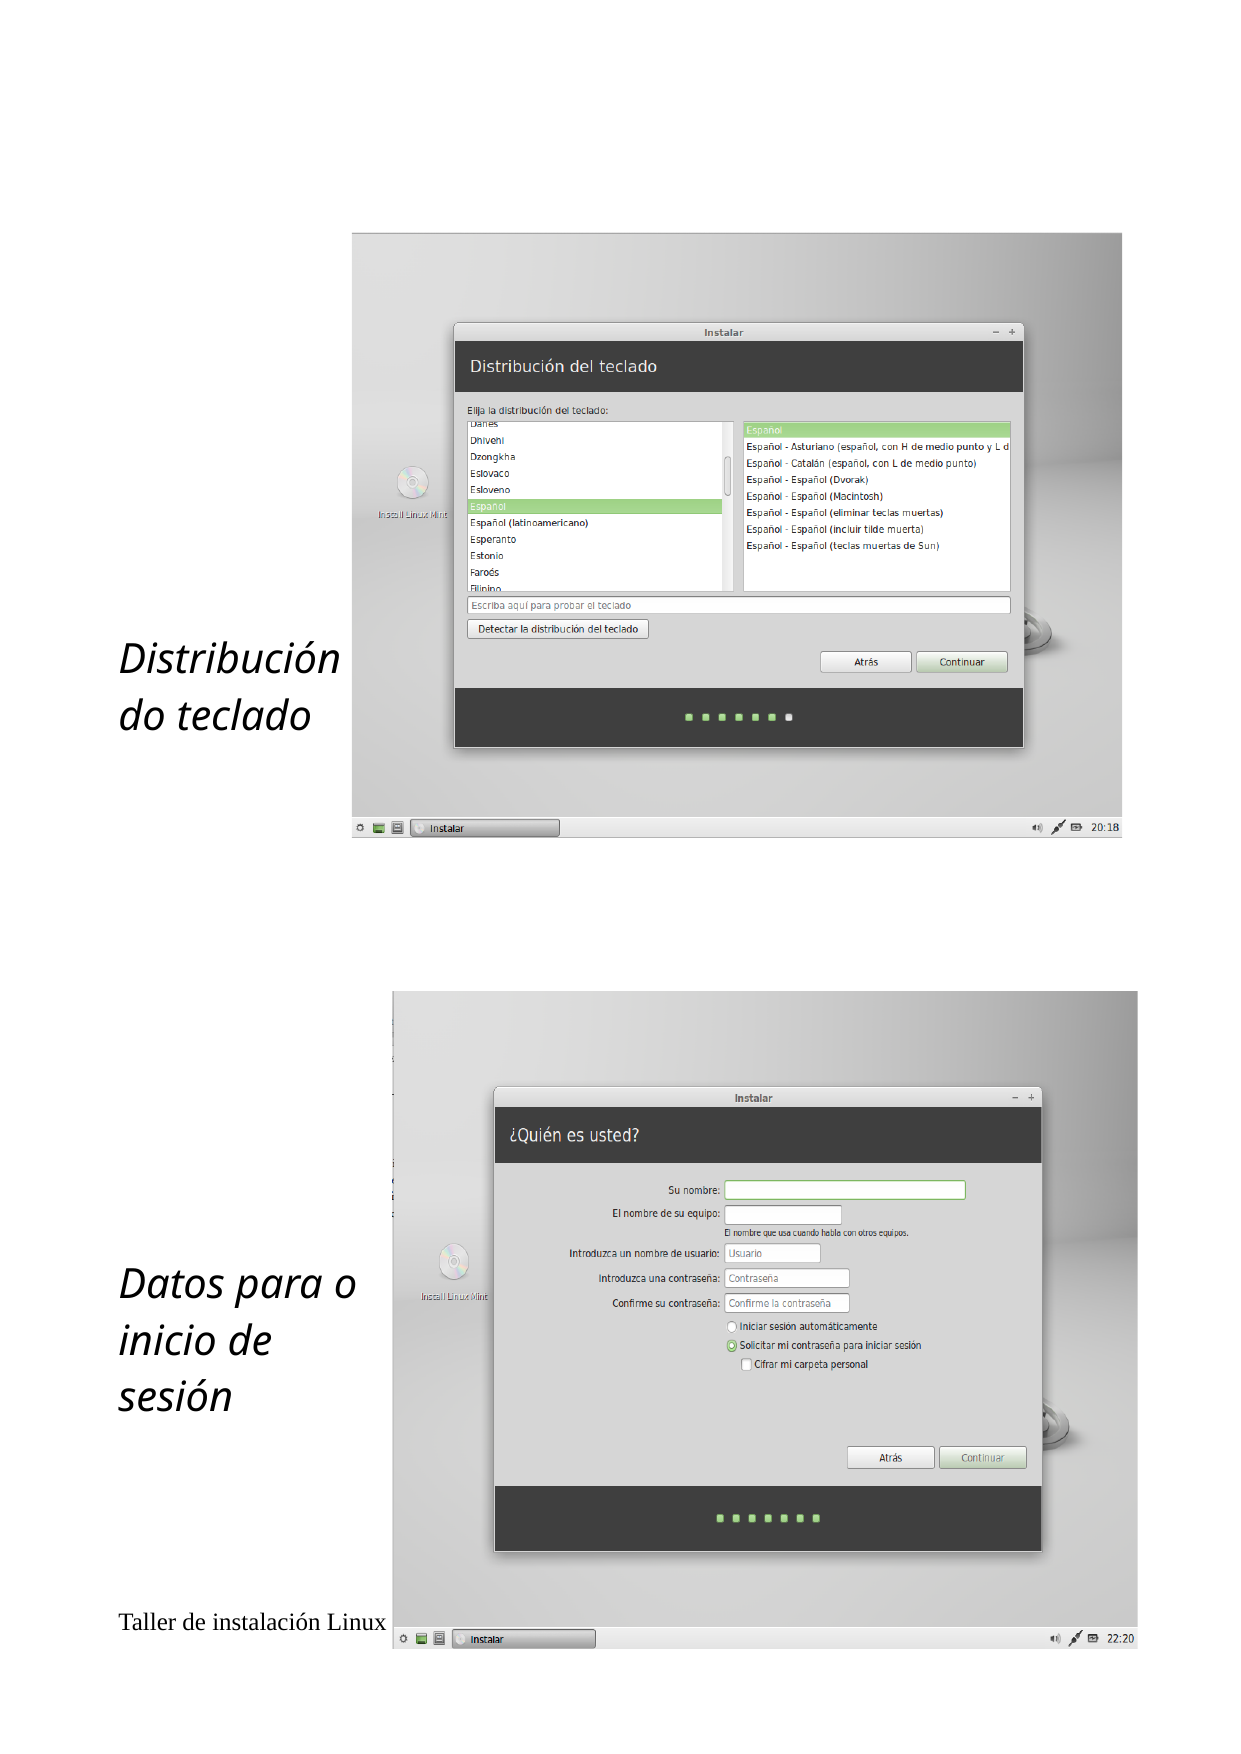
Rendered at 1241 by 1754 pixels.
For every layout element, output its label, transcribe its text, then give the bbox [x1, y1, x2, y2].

text Datos para o [118, 1253, 392, 1310]
text inicio de sesión [118, 1310, 392, 1424]
text do teclado [118, 686, 351, 743]
picture [392, 991, 1138, 1649]
picture [351, 232, 1123, 838]
text Distribución [118, 629, 351, 686]
